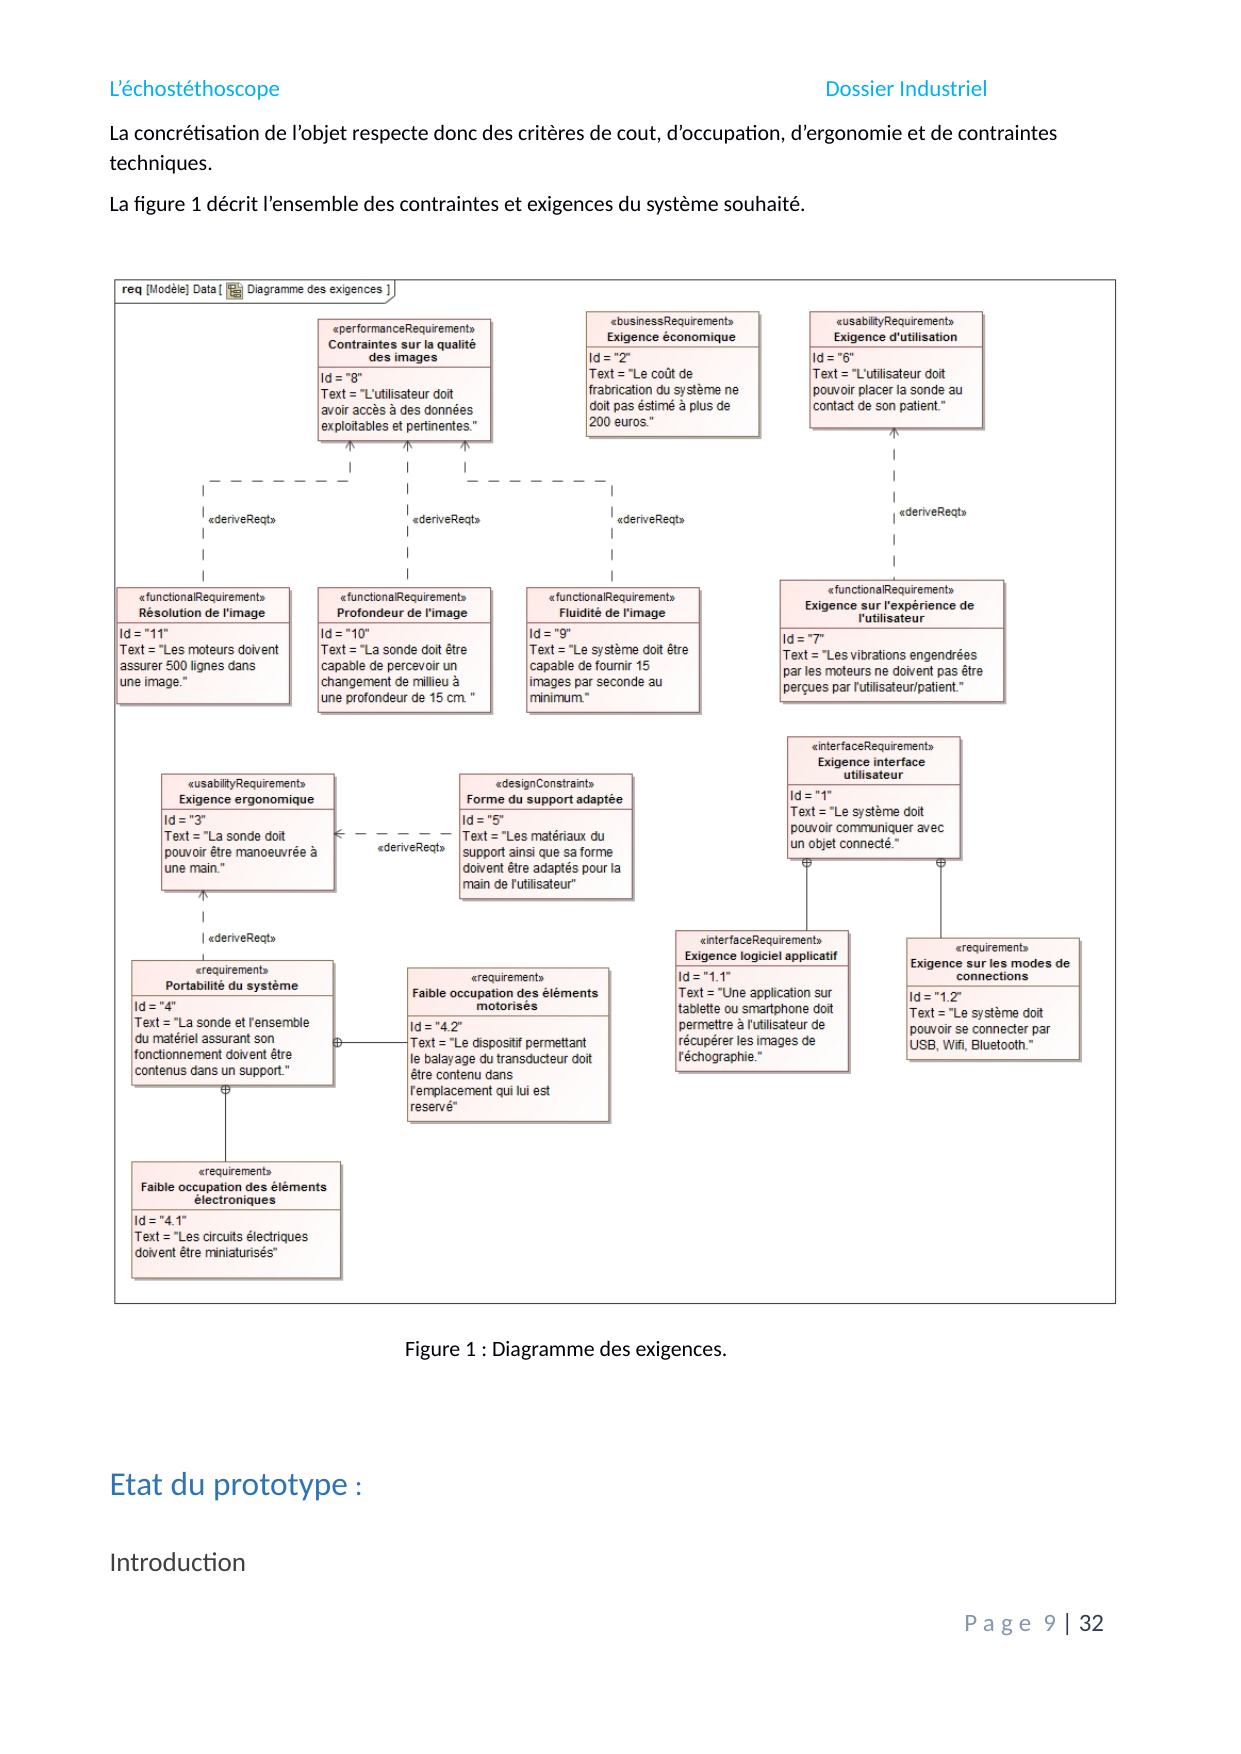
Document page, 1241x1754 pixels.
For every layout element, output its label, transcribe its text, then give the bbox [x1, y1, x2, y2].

text La figure 1 décrit l’ensemble des contraintes et exigences du système souhaité. [109, 191, 1131, 217]
subtitle Etat du prototype : [109, 1463, 1131, 1503]
subtitle Introduction [109, 1545, 1131, 1578]
text La concrétisation de l’objet respecte donc des critères de cout, d’occupation, d’ergonomie et de contraintes techniques. [109, 119, 1131, 176]
picture [109, 274, 1131, 1319]
